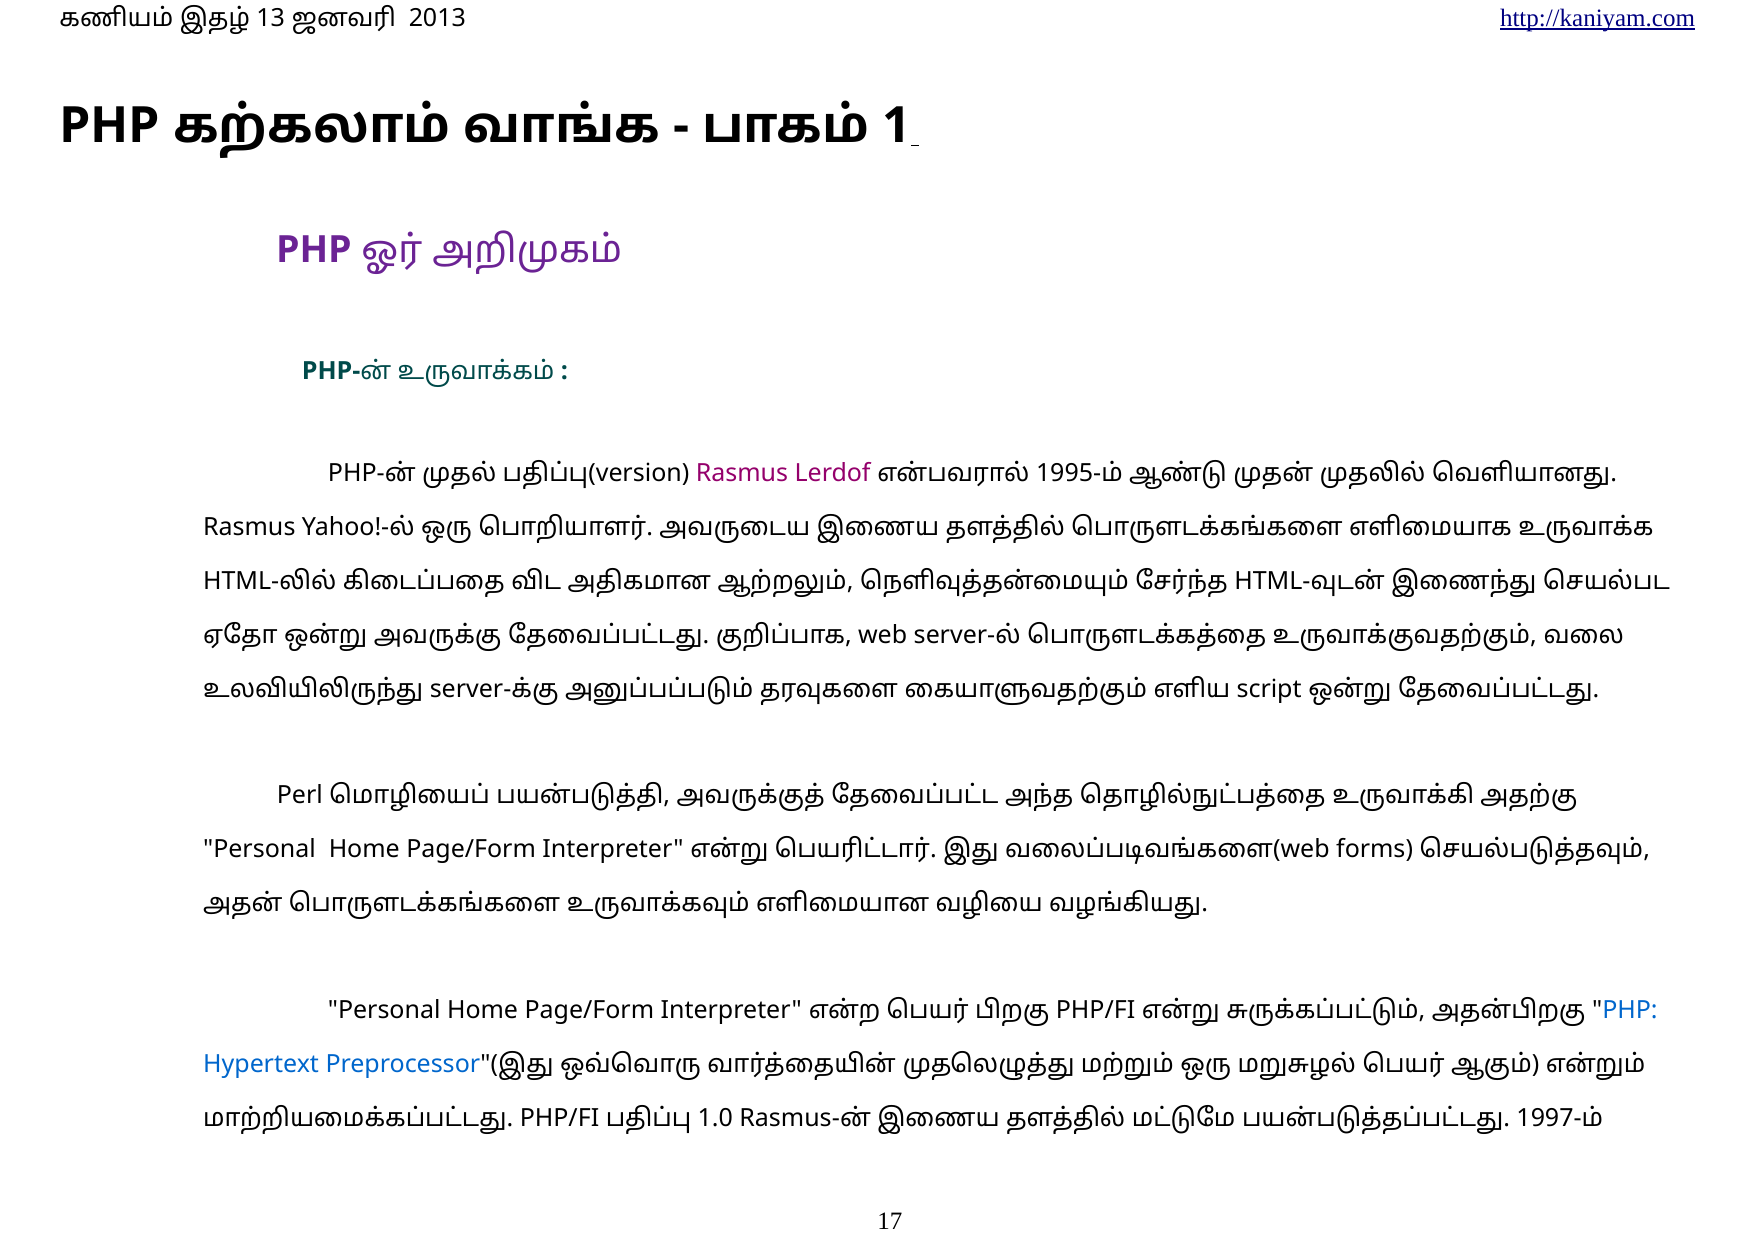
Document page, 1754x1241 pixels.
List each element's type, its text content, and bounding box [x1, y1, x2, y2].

text PHP-ன் முதல் பதிப்பு(version) Rasmus Lerdof என்பவரால் 1995-ம் ஆண்டு முதன் முதலில் வெளியானது. Rasmus Yahoo!-ல் ஒரு பொறியாளர். அவருடைய இணைய தளத்தில் பொருளடக்கங்களை எளிமையாக உருவாக்க HTML-லில் கிடைப்பதை விட அதிகமான ஆற்றலும், நெளிவுத்தன்மையும் சேர்ந்த HTML-வுடன் இணைந்து செயல்பட ஏதோ ஒன்று அவருக்கு தேவைப்பட்டது. குறிப்பாக, web server-ல் பொருளடக்கத்தை உருவாக்குவதற்கும், வலை உலவியிலிருந்து server-க்கு அனுப்பப்படும் தரவுகளை கையாளுவதற்கும் எளிய script ஒன்று தேவைப்பட்டது. [203, 455, 1695, 707]
text "Personal Home Page/Form Interpreter" என்ற பெயர் பிறகு PHP/FI என்று சுருக்கப்பட்டும், அதன்பிறகு "PHP: Hypertext Preprocessor"(இது ஒவ்வொரு வார்த்தையின் முதலெழுத்து மற்றும் ஒரு மறுசுழல் பெயர் ஆகும்) என்றும் மாற்றியமைக்கப்பட்டது. PHP/FI பதிப்பு 1.0 Rasmus-ன் இணைய தளத்தில் மட்டுமே பயன்படுத்தப்பட்டது. 1997-ம் [203, 991, 1695, 1136]
text PHP ஓர் அறிமுகம் [203, 223, 1695, 278]
text Perl மொழியைப் பயன்படுத்தி, அவருக்குத் தேவைப்பட்ட அந்த தொழில்நுட்பத்தை உருவாக்கி அதற்கு "Personal Home Page/Form Interpreter" என்று பெயரிட்டார். இது வலைப்படிவங்களை(web forms) செயல்படுத்தவும், அதன் பொருளடக்கங்களை உருவாக்கவும் எளிமையான வழியை வழங்கியது. [203, 777, 1695, 922]
text PHP-ன் உருவாக்கம் : [203, 352, 1695, 389]
subtitle PHP கற்கலாம் வாங்க - பாகம் 1 [59, 89, 1695, 163]
